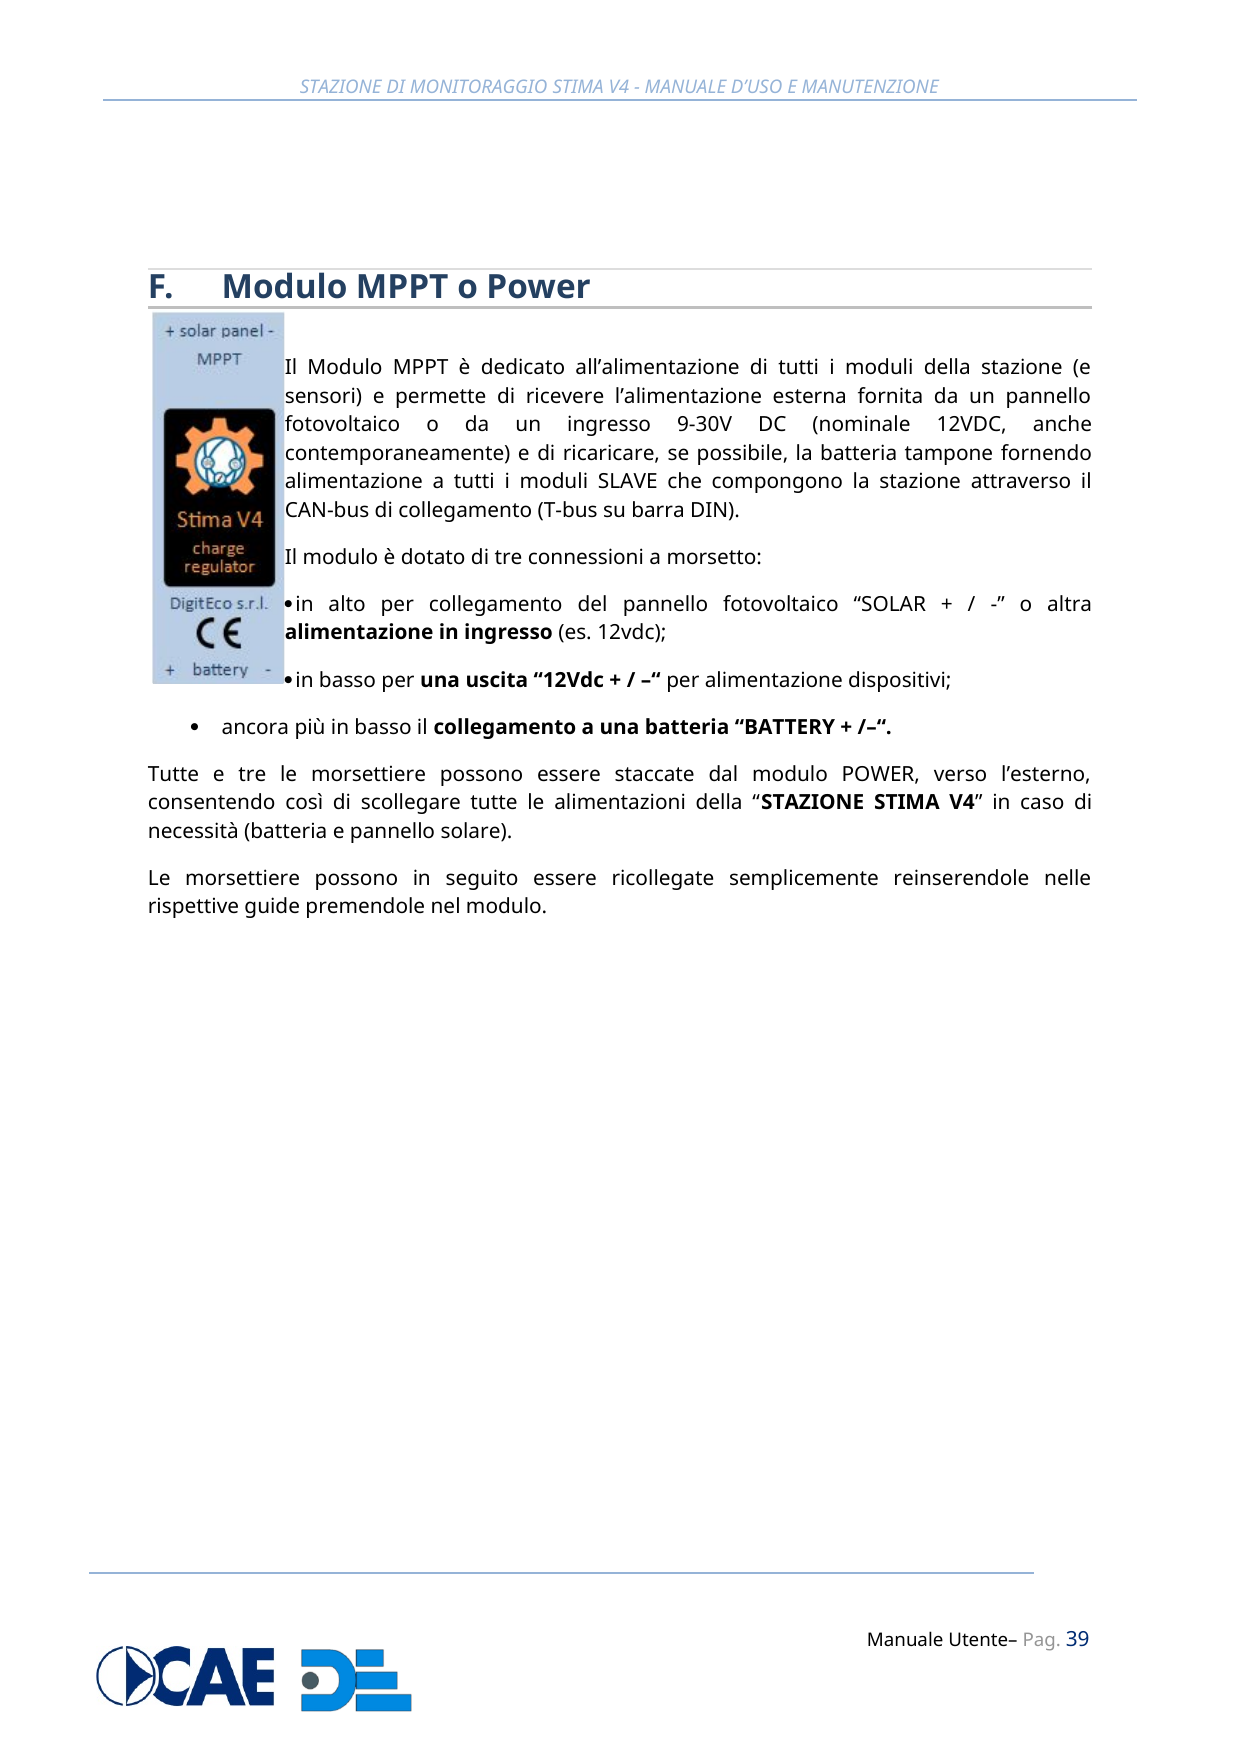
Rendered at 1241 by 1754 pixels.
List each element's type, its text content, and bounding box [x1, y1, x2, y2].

list in basso per una uscita “12Vdc + / –“ per alimentazione dispositivi; [148, 665, 1092, 693]
text Le morsettiere possono in seguito essere ricollegate semplicemente reinserendole nelle rispettive guide premendole nel modulo. [148, 863, 1092, 920]
list Modulo MPPT o Power [148, 270, 1092, 306]
list ancora più in basso il collegamento a una batteria “BATTERY + /–“. [148, 712, 1092, 740]
list in alto per collegamento del pannello fotovoltaico “SOLAR + / -” o altra alimentazione in ingresso (es. 12vdc); [285, 589, 1092, 646]
text Tutte e tre le morsettiere possono essere staccate dal modulo POWER, verso l’esterno, consentendo così di scollegare tutte le alimentazioni della “STAZIONE STIMA V4” in caso di necessità (batteria e pannello solare). [148, 759, 1092, 844]
text Il Modulo MPPT è dedicato all’alimentazione di tutti i moduli della stazione (e sensori) e permette di ricevere l’alimentazione esterna fornita da un pannello fotovoltaico o da un ingresso 9-30V DC (nominale 12VDC, anche contemporaneamente) e di ricaricare, se possibile, la batteria tampone fornendo alimentazione a tutti i moduli SLAVE che compongono la stazione attraverso il CAN-bus di collegamento (T-bus su barra DIN). [285, 352, 1092, 523]
text Il modulo è dotato di tre connessioni a morsetto: [285, 542, 1092, 570]
